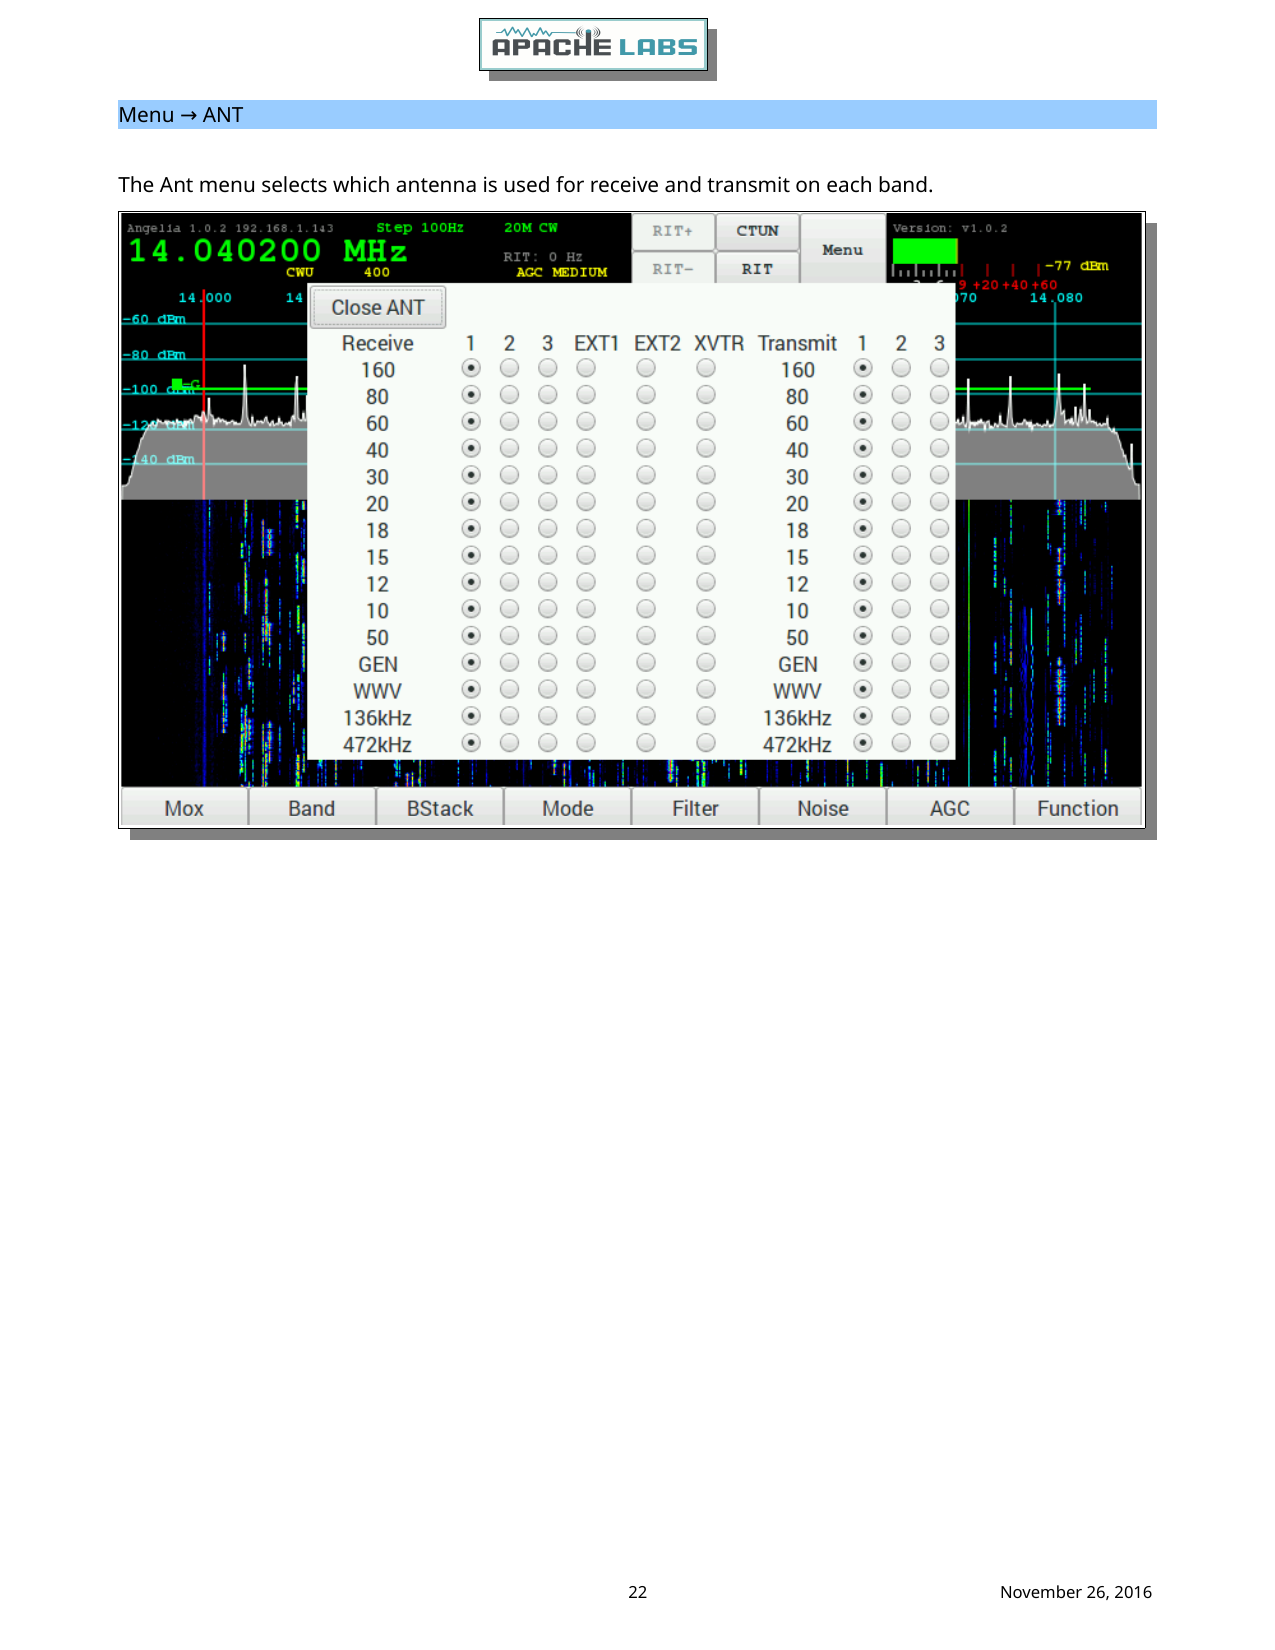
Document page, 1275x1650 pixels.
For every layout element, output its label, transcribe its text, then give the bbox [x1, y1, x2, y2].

picture [482, 21, 704, 68]
picture [121, 213, 1142, 825]
text The Ant menu selects which antenna is used for receive and transmit on each band. [118, 170, 1157, 198]
subtitle Menu → ANT [118, 100, 1157, 129]
